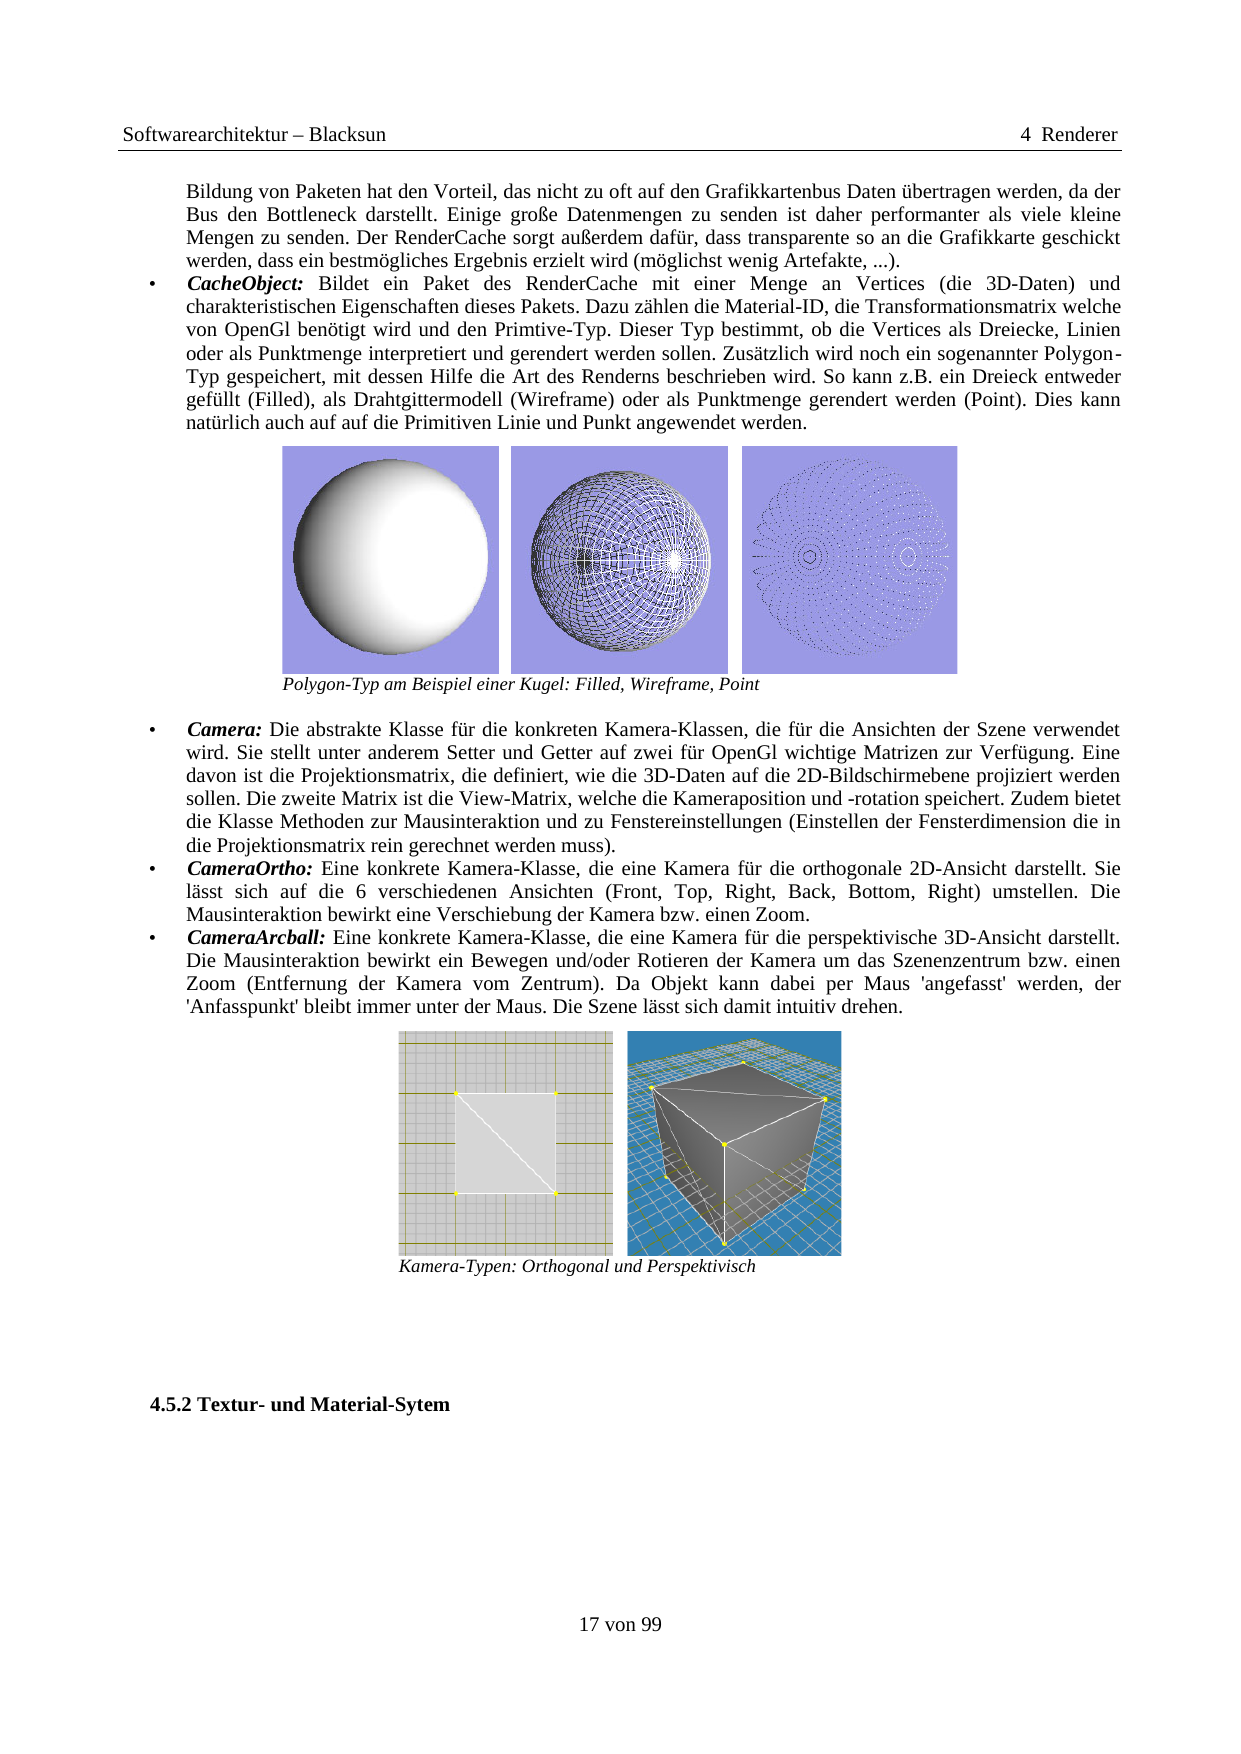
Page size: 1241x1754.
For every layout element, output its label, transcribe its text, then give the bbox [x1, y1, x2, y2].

picture [398, 1031, 842, 1256]
list CameraOrtho: Eine konkrete Kamera-Klasse, die eine Kamera für die orthogonale 2D-Ansicht darstellt. Sie lässt sich auf die 6 verschiedenen Ansichten (Front, Top, Right, Back, Bottom, Right) umstellen. Die Mausinteraktion bewirkt eine Verschiebung der Kamera bzw. einen Zoom. [148, 857, 1122, 926]
list Polygon-Typ am Beispiel einer Kugel: Filled, Wireframe, Point [282, 674, 957, 695]
picture [282, 446, 958, 674]
list Kamera-Typen: Orthogonal und Perspektivisch [398, 1256, 841, 1277]
list CacheObject: Bildet ein Paket des RenderCache mit einer Menge an Vertices (die 3D-Daten) und charakteristischen Eigenschaften dieses Pakets. Dazu zählen die Material-ID, die Transformationsmatrix welche von OpenGl benötigt wird und den Primtive-Typ. Dieser Typ bestimmt, ob die Vertices als Dreiecke, Linien oder als Punktmenge interpretiert und gerendert werden sollen. Zusätzlich wird noch ein sogenannter Polygon­Typ gespeichert, mit dessen Hilfe die Art des Renderns beschrieben wird. So kann z.B. ein Dreieck entweder gefüllt (Filled), als Drahtgittermodell (Wireframe) oder als Punktmenge gerendert werden (Point). Dies kann natürlich auch auf auf die Primitiven Linie und Punkt angewendet werden. [148, 272, 1122, 434]
subtitle Textur- und Material-Sytem [145, 1392, 1122, 1416]
list CameraArcball: Eine konkrete Kamera-Klasse, die eine Kamera für die perspektivische 3D-Ansicht darstellt. Die Mausinteraktion bewirkt ein Bewegen und/oder Rotieren der Kamera um das Szenenzentrum bzw. einen Zoom (Entfernung der Kamera vom Zentrum). Da Objekt kann dabei per Maus 'angefasst' werden, der 'Anfasspunkt' bleibt immer unter der Maus. Die Szene lässt sich damit intuitiv drehen. [148, 926, 1122, 1018]
list Camera: Die abstrakte Klasse für die konkreten Kamera-Klassen, die für die Ansichten der Szene verwendet wird. Sie stellt unter anderem Setter und Getter auf zwei für OpenGl wichtige Matrizen zur Verfügung. Eine davon ist die Projektionsmatrix, die definiert, wie die 3D-Daten auf die 2D-Bildschirmebene projiziert werden sollen. Die zweite Matrix ist die View-Matrix, welche die Kameraposition und -rotation speichert. Zudem bietet die Klasse Methoden zur Mausinteraktion und zu Fenstereinstellungen (Einstellen der Fensterdimension die in die Projektionsmatrix rein gerechnet werden muss). [148, 718, 1122, 857]
list Bildung von Paketen hat den Vorteil, das nicht zu oft auf den Grafikkartenbus Daten übertragen werden, da der Bus den Bottleneck darstellt. Einige große Datenmengen zu senden ist daher performanter als viele kleine Mengen zu senden. Der RenderCache sorgt außerdem dafür, dass transparente so an die Grafikkarte geschickt werden, dass ein bestmögliches Ergebnis erzielt wird (möglichst wenig Artefakte, ...). [148, 179, 1122, 272]
